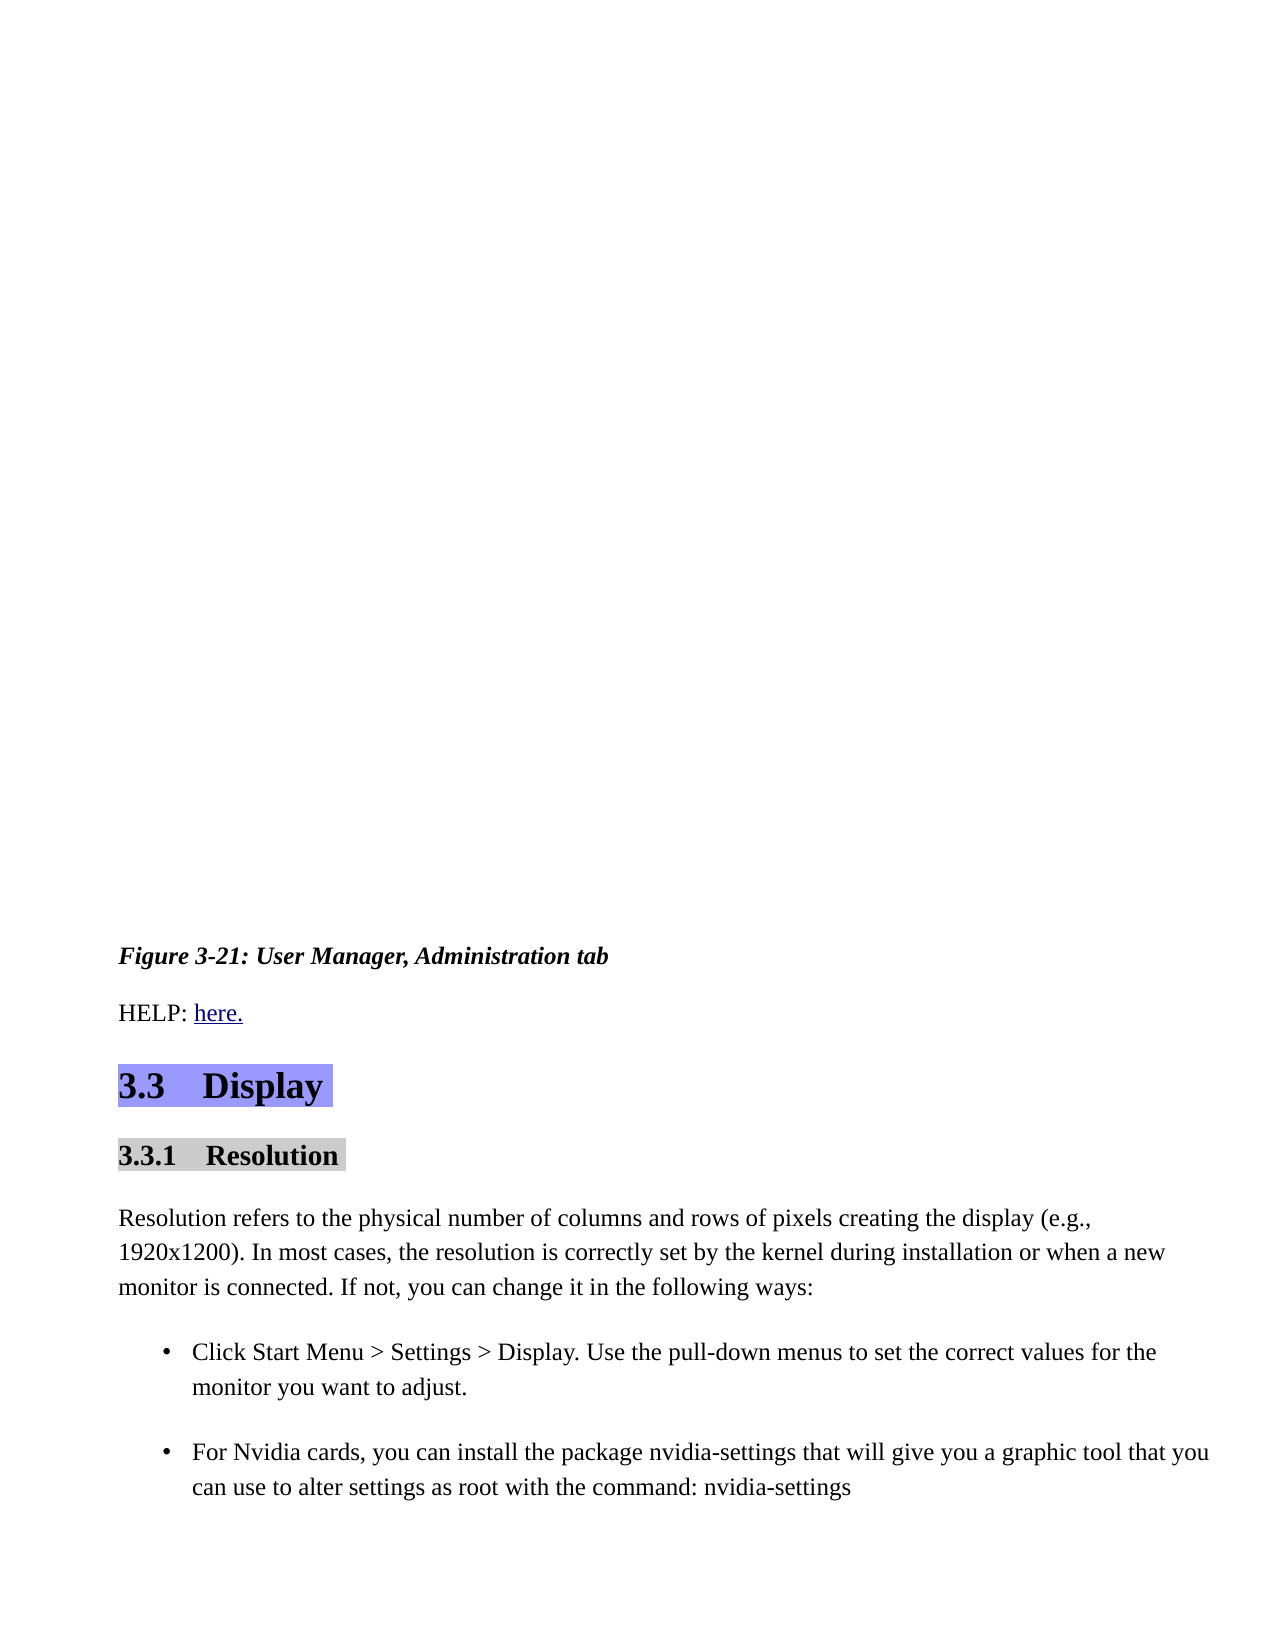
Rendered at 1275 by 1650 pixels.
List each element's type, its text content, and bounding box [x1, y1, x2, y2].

subtitle 3.3.1 Resolution [346, 1138, 1216, 1171]
list Click Start Menu > Settings > Display. Use the pull-down menus to set the correct values for the monitor you want to adjust. [162, 1337, 1216, 1401]
text Figure 3-21: User Manager, Administration tab [118, 941, 1216, 969]
text Resolution refers to the physical number of columns and rows of pixels creating the display (e.g., 1920x1200). In most cases, the resolution is correctly set by the kernel during installation or when a new monitor is connected. If not, you can change it in the following ways: [118, 1203, 1216, 1300]
list For Nvidia cards, you can install the package nvidia-settings that will give you a graphic tool that you can use to alter settings as root with the command: nvidia-settings [162, 1437, 1216, 1501]
text HELP: here. [118, 998, 1216, 1026]
subtitle 3.3 Display [118, 1063, 1216, 1107]
